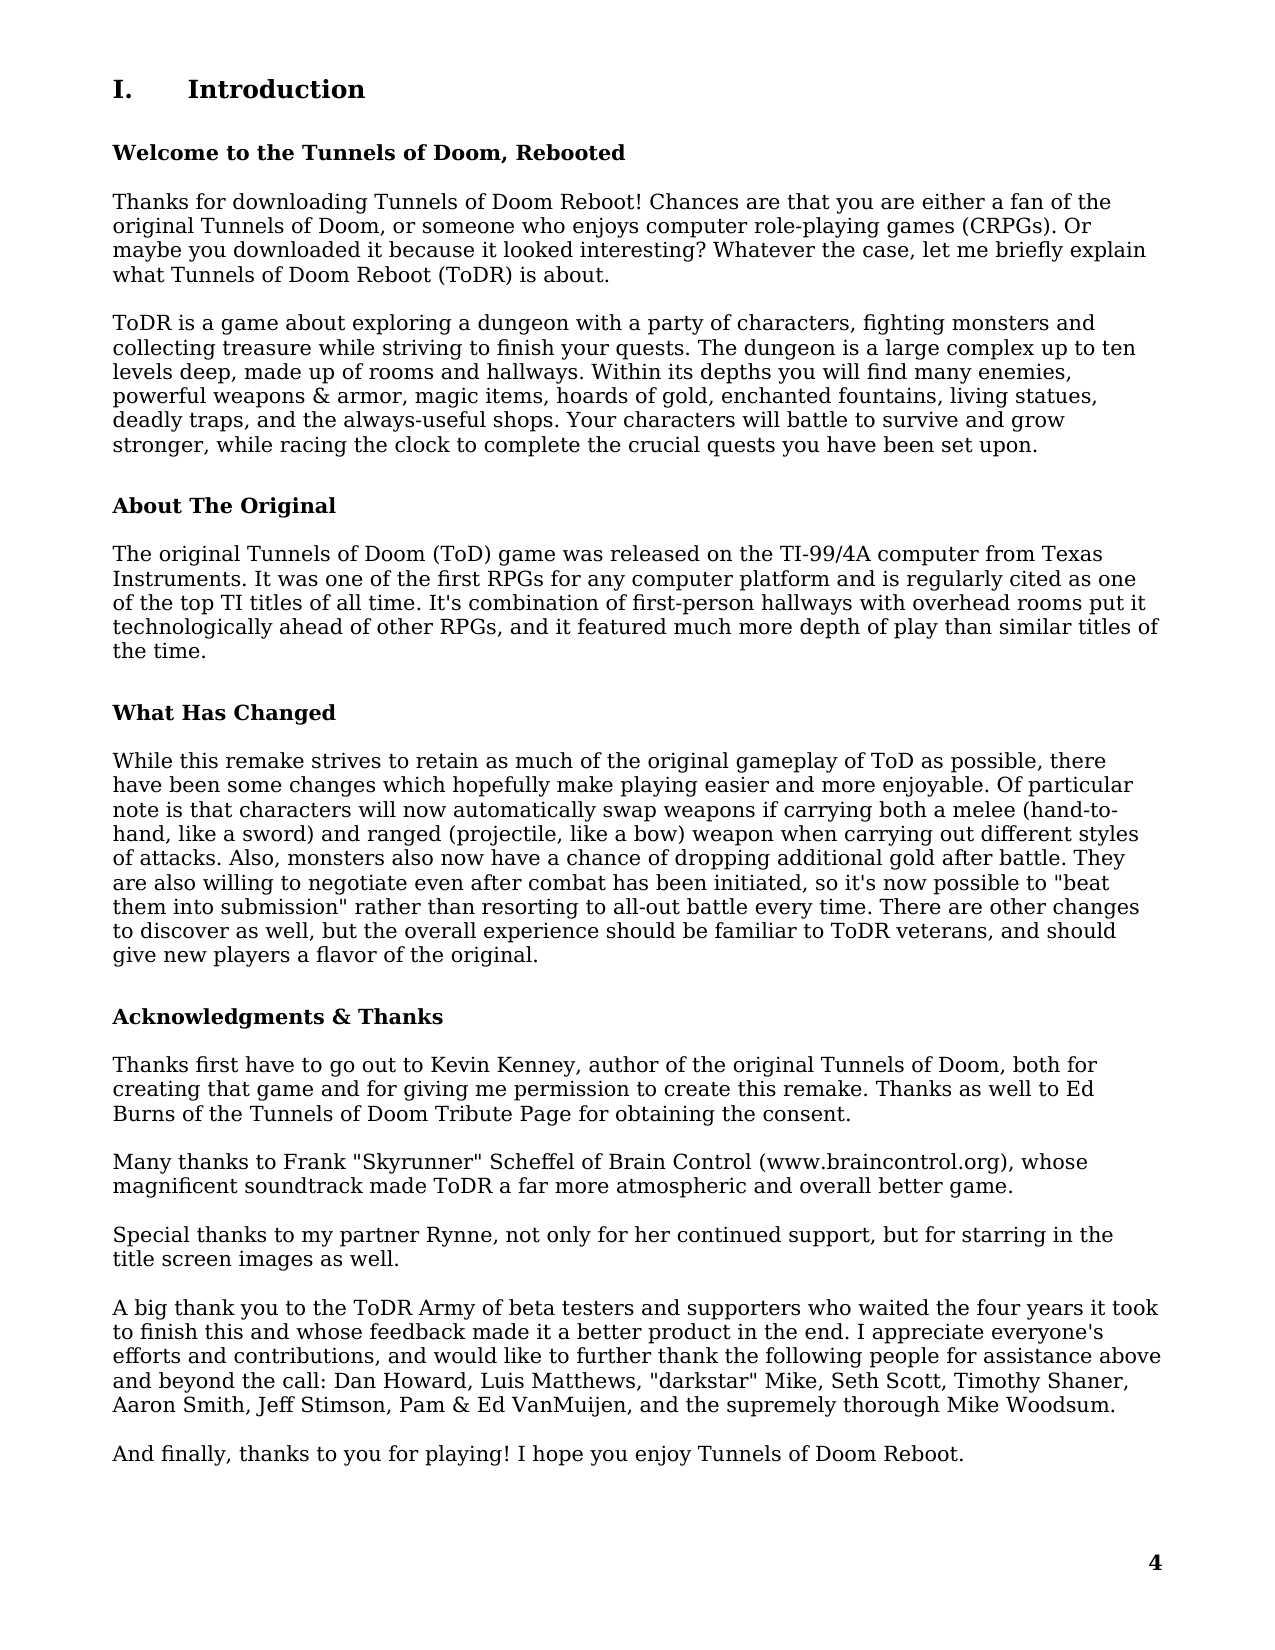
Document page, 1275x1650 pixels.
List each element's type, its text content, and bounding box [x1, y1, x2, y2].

subtitle Welcome to the Tunnels of Doom, Rebooted [112, 141, 1162, 166]
text Special thanks to my partner Rynne, not only for her continued support, but for starring in the title screen images as well. [112, 1223, 1162, 1272]
text ToDR is a game about exploring a dungeon with a party of characters, fighting monsters and collecting treasure while striving to finish your quests. The dungeon is a large complex up to ten levels deep, made up of rooms and hallways. Within its depths you will find many enemies, powerful weapons & armor, magic items, hoards of gold, enchanted fountains, living statues, deadly traps, and the always-useful shops. Your characters will battle to survive and grow stronger, while racing the clock to complete the crucial quests you have been set upon. [112, 311, 1162, 457]
subtitle Acknowledgments & Thanks [112, 1004, 1162, 1029]
text Thanks first have to go out to Kevin Kenney, author of the original Tunnels of Doom, both for creating that game and for giving me permission to create this remake. Thanks as well to Ed Burns of the Tunnels of Doom Tribute Page for obtaining the consent. [112, 1053, 1162, 1126]
text Thanks for downloading Tunnels of Doom Reboot! Chances are that you are either a fan of the original Tunnels of Doom, or someone who enjoys computer role-playing games (CRPGs). Or maybe you downloaded it because it looked interesting? Whatever the case, let me briefly explain what Tunnels of Doom Reboot (ToDR) is about. [112, 190, 1162, 287]
text And finally, thanks to you for playing! I hope you enjoy Tunnels of Doom Reboot. [112, 1442, 1162, 1466]
subtitle About The Original [112, 494, 1162, 518]
text A big thank you to the ToDR Army of beta testers and supporters who waited the four years it took to finish this and whose feedback made it a better product in the end. I appreciate everyone's efforts and contributions, and would like to further thank the following people for assistance above and beyond the call: Dan Howard, Luis Matthews, "darkstar" Mike, Seth Scott, Timothy Shaner, Aaron Smith, Jeff Stimson, Pam & Ed VanMuijen, and the supremely thorough Mike Woodsum. [112, 1296, 1162, 1417]
subtitle I. Introduction [112, 75, 1162, 104]
text The original Tunnels of Doom (ToD) game was released on the TI-99/4A computer from Texas Instruments. It was one of the first RPGs for any computer platform and is regularly cited as one of the top TI titles of all time. It's combination of first-person hallways with overhead rooms put it technologically ahead of other RPGs, and it featured much more depth of play than similar titles of the time. [112, 542, 1162, 664]
text Many thanks to Frank "Skyrunner" Scheffel of Brain Control (www.braincontrol.org), whose magnificent soundtrack made ToDR a far more atmospheric and overall better game. [112, 1150, 1162, 1199]
text While this remake strives to retain as much of the original gameplay of ToD as possible, there have been some changes which hopefully make playing easier and more enjoyable. Of particular note is that characters will now automatically swap weapons if carrying both a melee (hand-to-hand, like a sword) and ranged (projectile, like a bow) weapon when carrying out different styles of attacks. Also, monsters also now have a chance of dropping additional gold after battle. They are also willing to negotiate even after combat has been initiated, so it's now possible to "beat them into submission" rather than resorting to all-out battle every time. There are other changes to discover as well, but the overall experience should be familiar to ToDR veterans, and should give new players a flavor of the original. [112, 749, 1162, 968]
subtitle What Has Changed [112, 701, 1162, 725]
